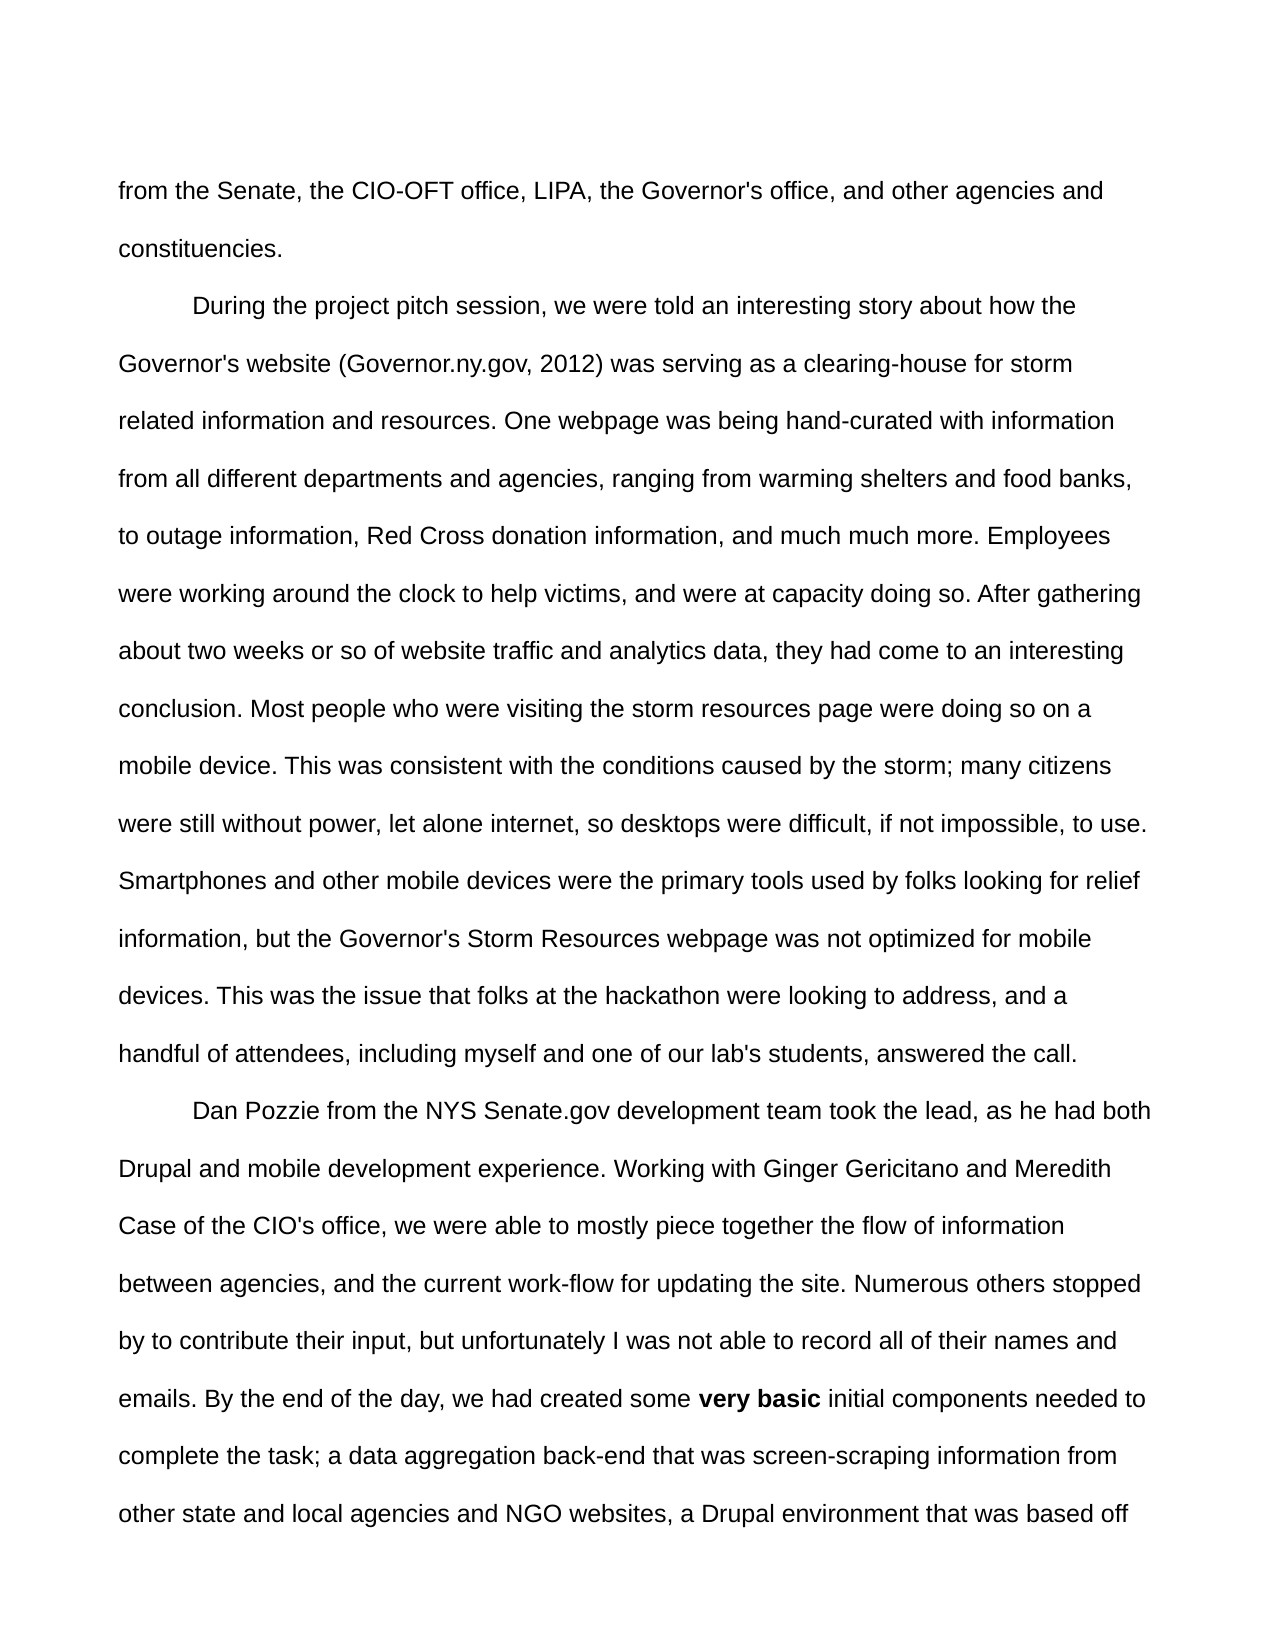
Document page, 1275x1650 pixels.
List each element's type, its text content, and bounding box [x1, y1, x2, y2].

text from the Senate, the CIO-OFT office, LIPA, the Governor's office, and other agencies and constituencies. [118, 176, 1157, 263]
text During the project pitch session, we were told an interesting story about how the Governor's website (Governor.ny.gov, 2012) was serving as a clearing-house for storm related information and resources. One webpage was being hand-curated with information from all different departments and agencies, ranging from warming shelters and food banks, to outage information, Red Cross donation information, and much much more. Employees were working around the clock to help victims, and were at capacity doing so. After gathering about two weeks or so of website traffic and analytics data, they had come to an interesting conclusion. Most people who were visiting the storm resources page were doing so on a mobile device. This was consistent with the conditions caused by the storm; many citizens were still without power, let alone internet, so desktops were difficult, if not impossible, to use. Smartphones and other mobile devices were the primary tools used by folks looking for relief information, but the Governor's Storm Resources webpage was not optimized for mobile devices. This was the issue that folks at the hackathon were looking to address, and a handful of attendees, including myself and one of our lab's students, answered the call. [118, 291, 1157, 1068]
text Dan Pozzie from the NYS Senate.gov development team took the lead, as he had both Drupal and mobile development experience. Working with Ginger Gericitano and Meredith Case of the CIO's office, we were able to mostly piece together the flow of information between agencies, and the current work-flow for updating the site. Numerous others stopped by to contribute their input, but unfortunately I was not able to record all of their names and emails. By the end of the day, we had created some very basic initial components needed to complete the task; a data aggregation back-end that was screen-scraping information from other state and local agencies and NGO websites, a Drupal environment that was based off [118, 1096, 1157, 1528]
